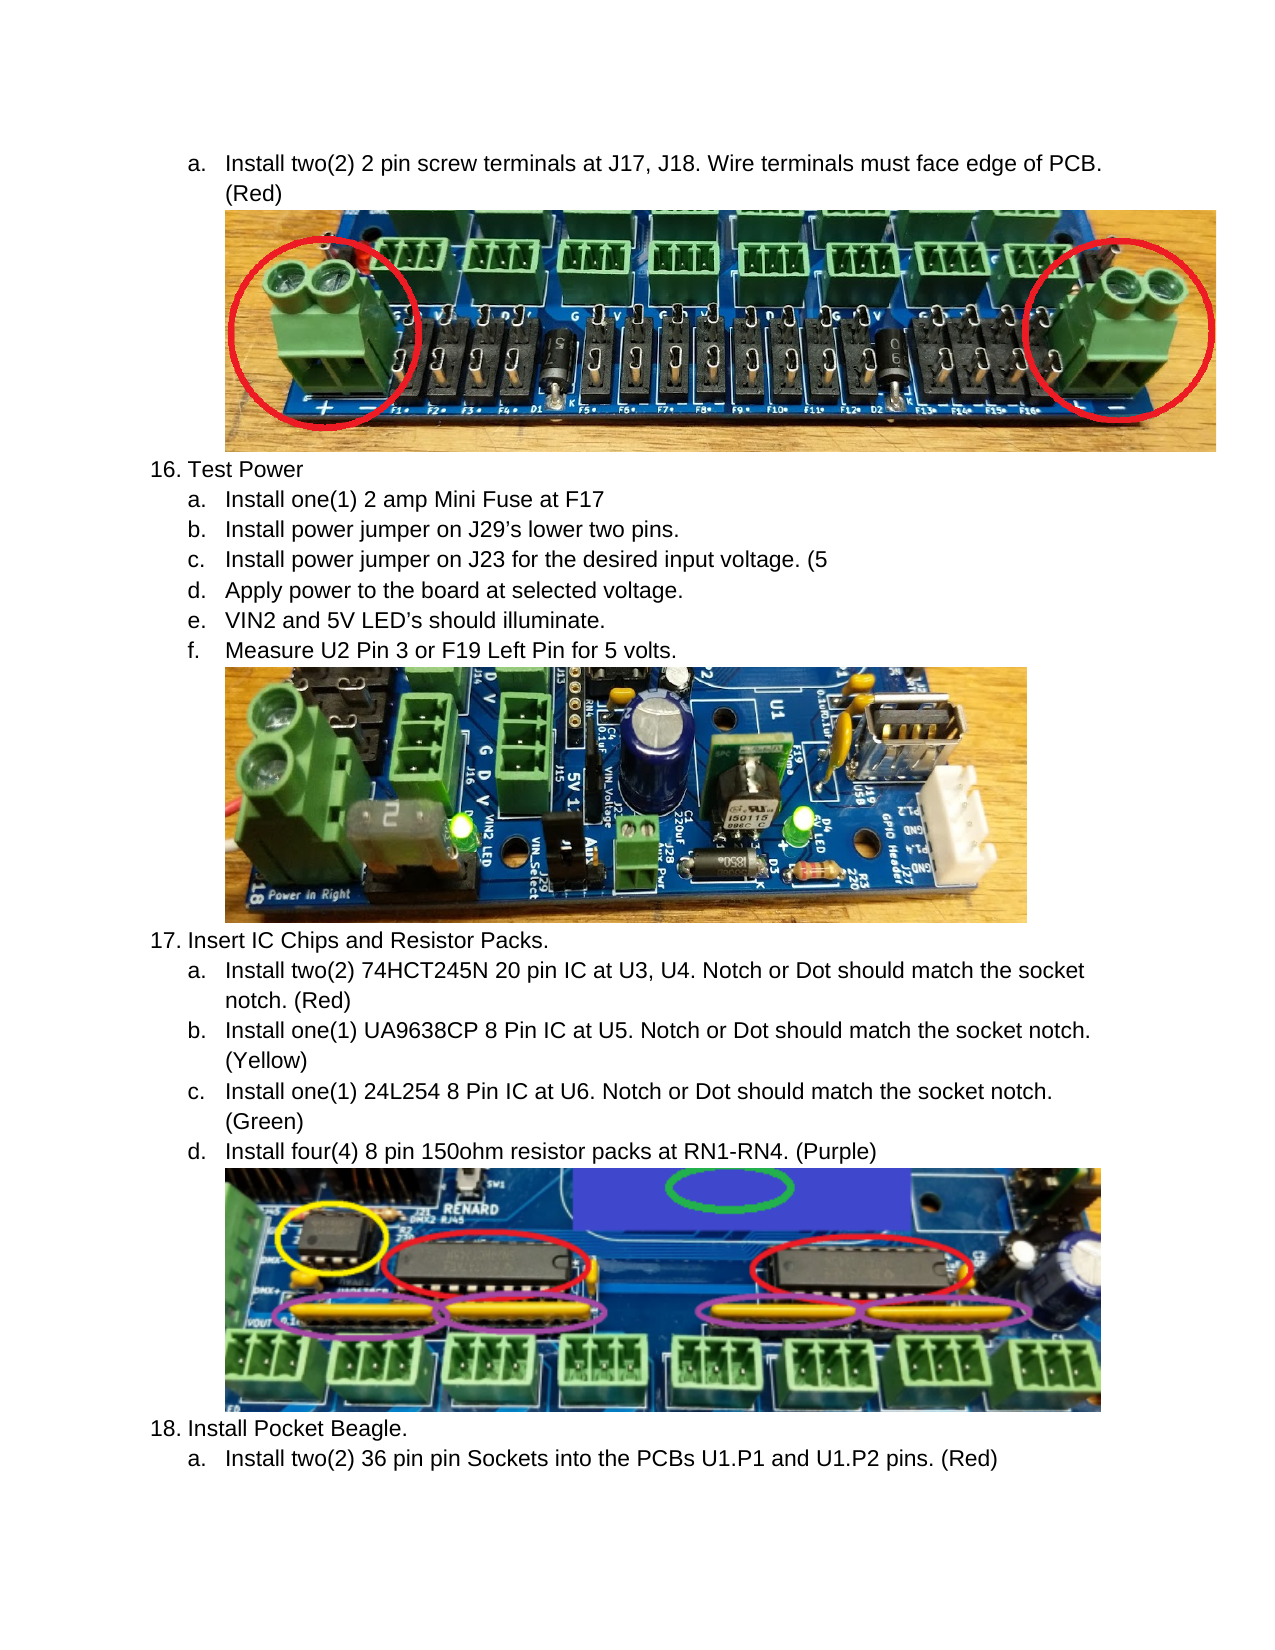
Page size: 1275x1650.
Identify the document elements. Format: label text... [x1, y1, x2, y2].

list Install Pocket Beagle. [150, 1415, 1125, 1441]
picture [225, 210, 1217, 452]
list Install one(1) 24L254 8 Pin IC at U6. Notch or Dot should match the socket notch. (Green) [187, 1078, 1125, 1134]
list Install one(1) UA9638CP 8 Pin IC at U5. Notch or Dot should match the socket notch. (Yellow) [187, 1017, 1125, 1074]
list Insert IC Chips and Resistor Packs. [150, 927, 1125, 953]
list Install two(2) 36 pin pin Sockets into the PCBs U1.P1 and U1.P2 pins. (Red) [187, 1445, 1125, 1471]
list Test Power [150, 456, 1125, 482]
list Install four(4) 8 pin 150ohm resistor packs at RN1-RN4. (Purple) [187, 1138, 1125, 1164]
list Install power jumper on J23 for the desired input voltage. (5 [187, 546, 1125, 573]
list Install power jumper on J29’s lower two pins. [187, 516, 1125, 542]
list Measure U2 Pin 3 or F19 Left Pin for 5 volts. [187, 637, 1125, 663]
list Install two(2) 2 pin screw terminals at J17, J18. Wire terminals must face edge of PCB. (Red) [187, 150, 1125, 452]
list Install one(1) 2 amp Mini Fuse at F17 [187, 486, 1125, 512]
list VIN2 and 5V LED’s should illuminate. [187, 607, 1125, 633]
list Install two(2) 74HCT245N 20 pin IC at U3, U4. Notch or Dot should match the socket notch. (Red) [187, 957, 1125, 1013]
list Apply power to the board at selected voltage. [187, 577, 1125, 603]
